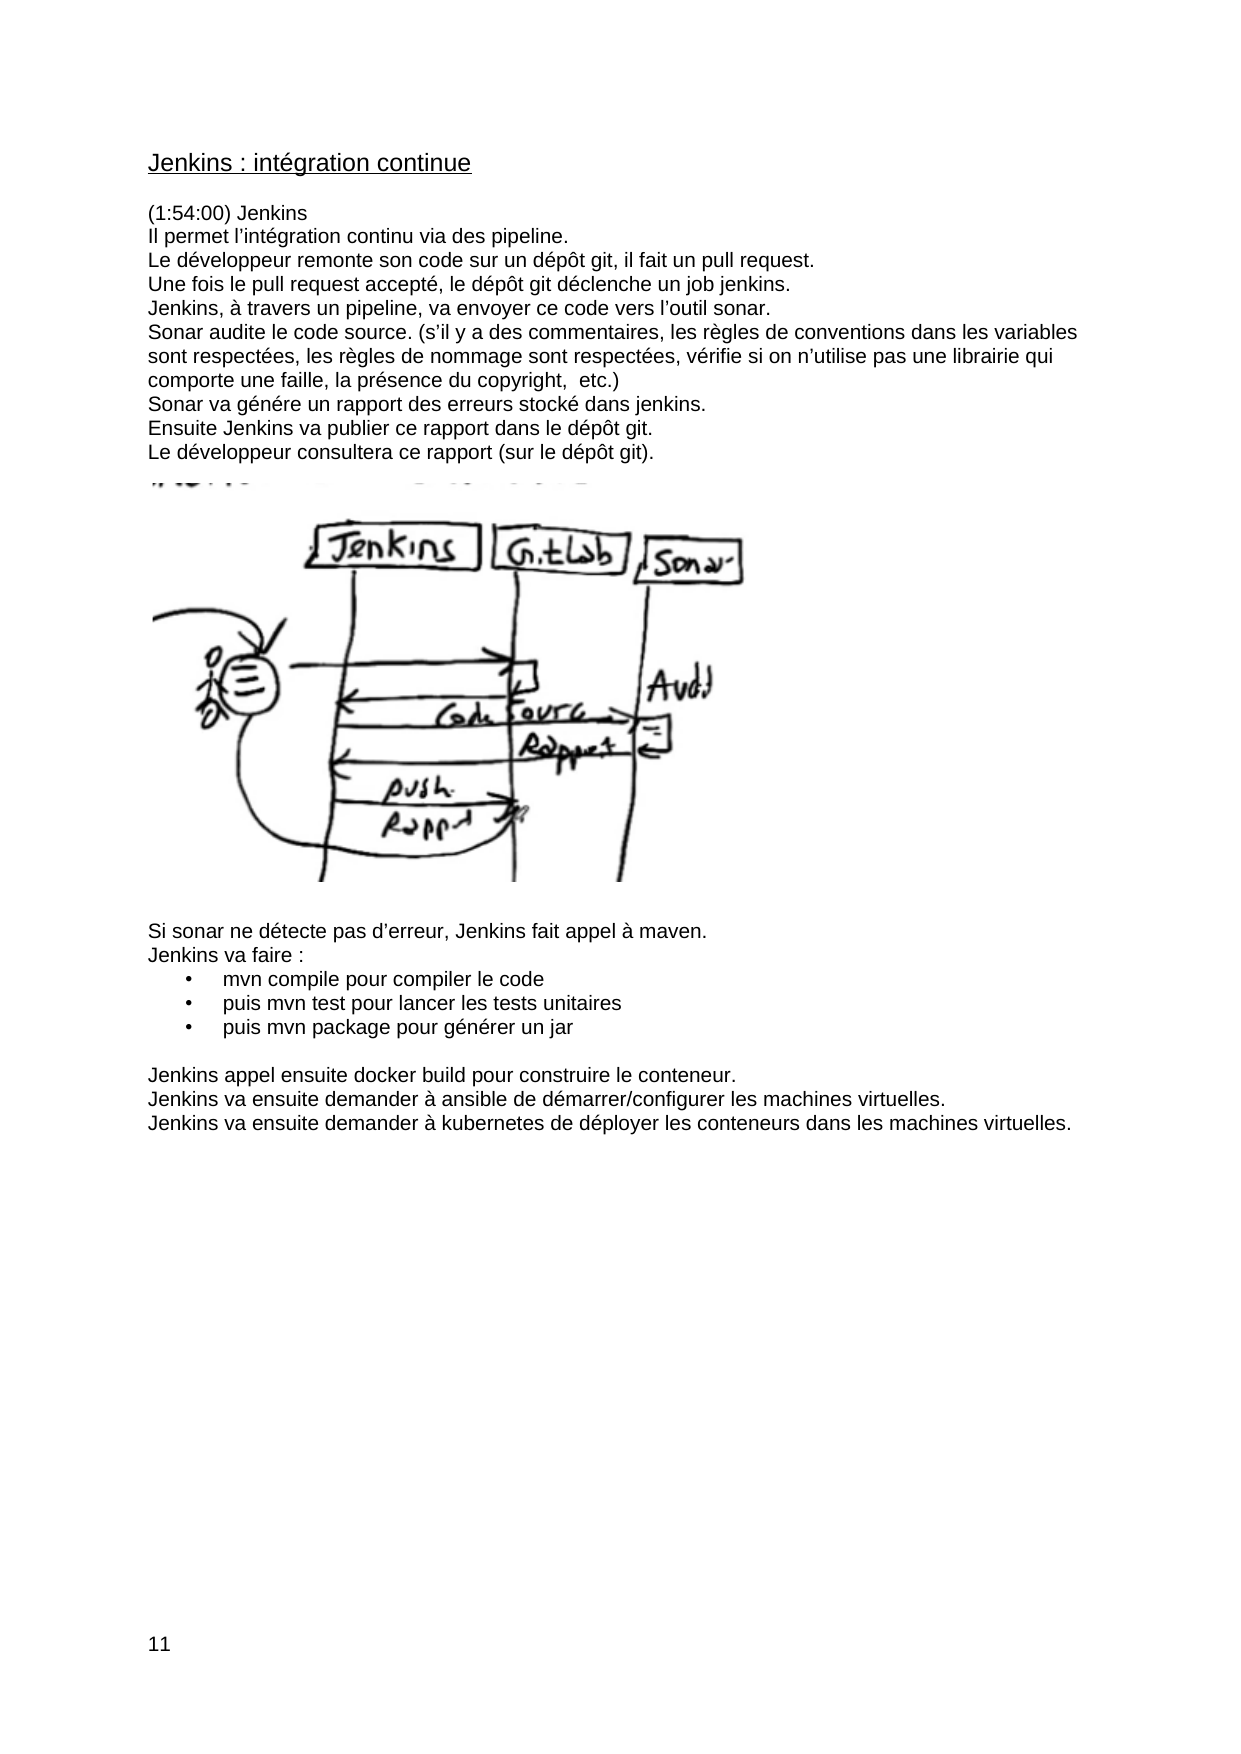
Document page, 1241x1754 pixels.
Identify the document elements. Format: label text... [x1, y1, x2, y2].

text Une fois le pull request accepté, le dépôt git déclenche un job jenkins. [148, 272, 1093, 296]
subtitle Jenkins : intégration continue [148, 148, 1093, 176]
text Jenkins appel ensuite docker build pour construire le conteneur. [148, 1063, 1093, 1087]
text Jenkins va ensuite demander à ansible de démarrer/configurer les machines virtuelles. [148, 1087, 1093, 1111]
text Sonar va génére un rapport des erreurs stocké dans jenkins. [148, 392, 1093, 416]
picture [152, 483, 797, 882]
text Sonar audite le code source. (s’il y a des commentaires, les règles de conventions dans les variables sont respectées, les règles de nommage sont respectées, vérifie si on n’utilise pas une librairie qui comporte une faille, la présence du copyright, etc.) [148, 320, 1093, 392]
text Jenkins, à travers un pipeline, va envoyer ce code vers l’outil sonar. [148, 296, 1093, 320]
text Le développeur consultera ce rapport (sur le dépôt git). [148, 440, 1093, 464]
text (1:54:00) Jenkins [148, 200, 1093, 224]
text Jenkins va ensuite demander à kubernetes de déployer les conteneurs dans les machines virtuelles. [148, 1111, 1093, 1135]
text Il permet l’intégration continu via des pipeline. [148, 224, 1093, 248]
text Jenkins va faire : [148, 943, 1093, 967]
text Ensuite Jenkins va publier ce rapport dans le dépôt git. [148, 416, 1093, 440]
list puis mvn package pour générer un jar [185, 1015, 1093, 1039]
list puis mvn test pour lancer les tests unitaires [185, 991, 1093, 1015]
text Le développeur remonte son code sur un dépôt git, il fait un pull request. [148, 248, 1093, 272]
text Si sonar ne détecte pas d’erreur, Jenkins fait appel à maven. [148, 919, 1093, 943]
list mvn compile pour compiler le code [185, 967, 1093, 991]
